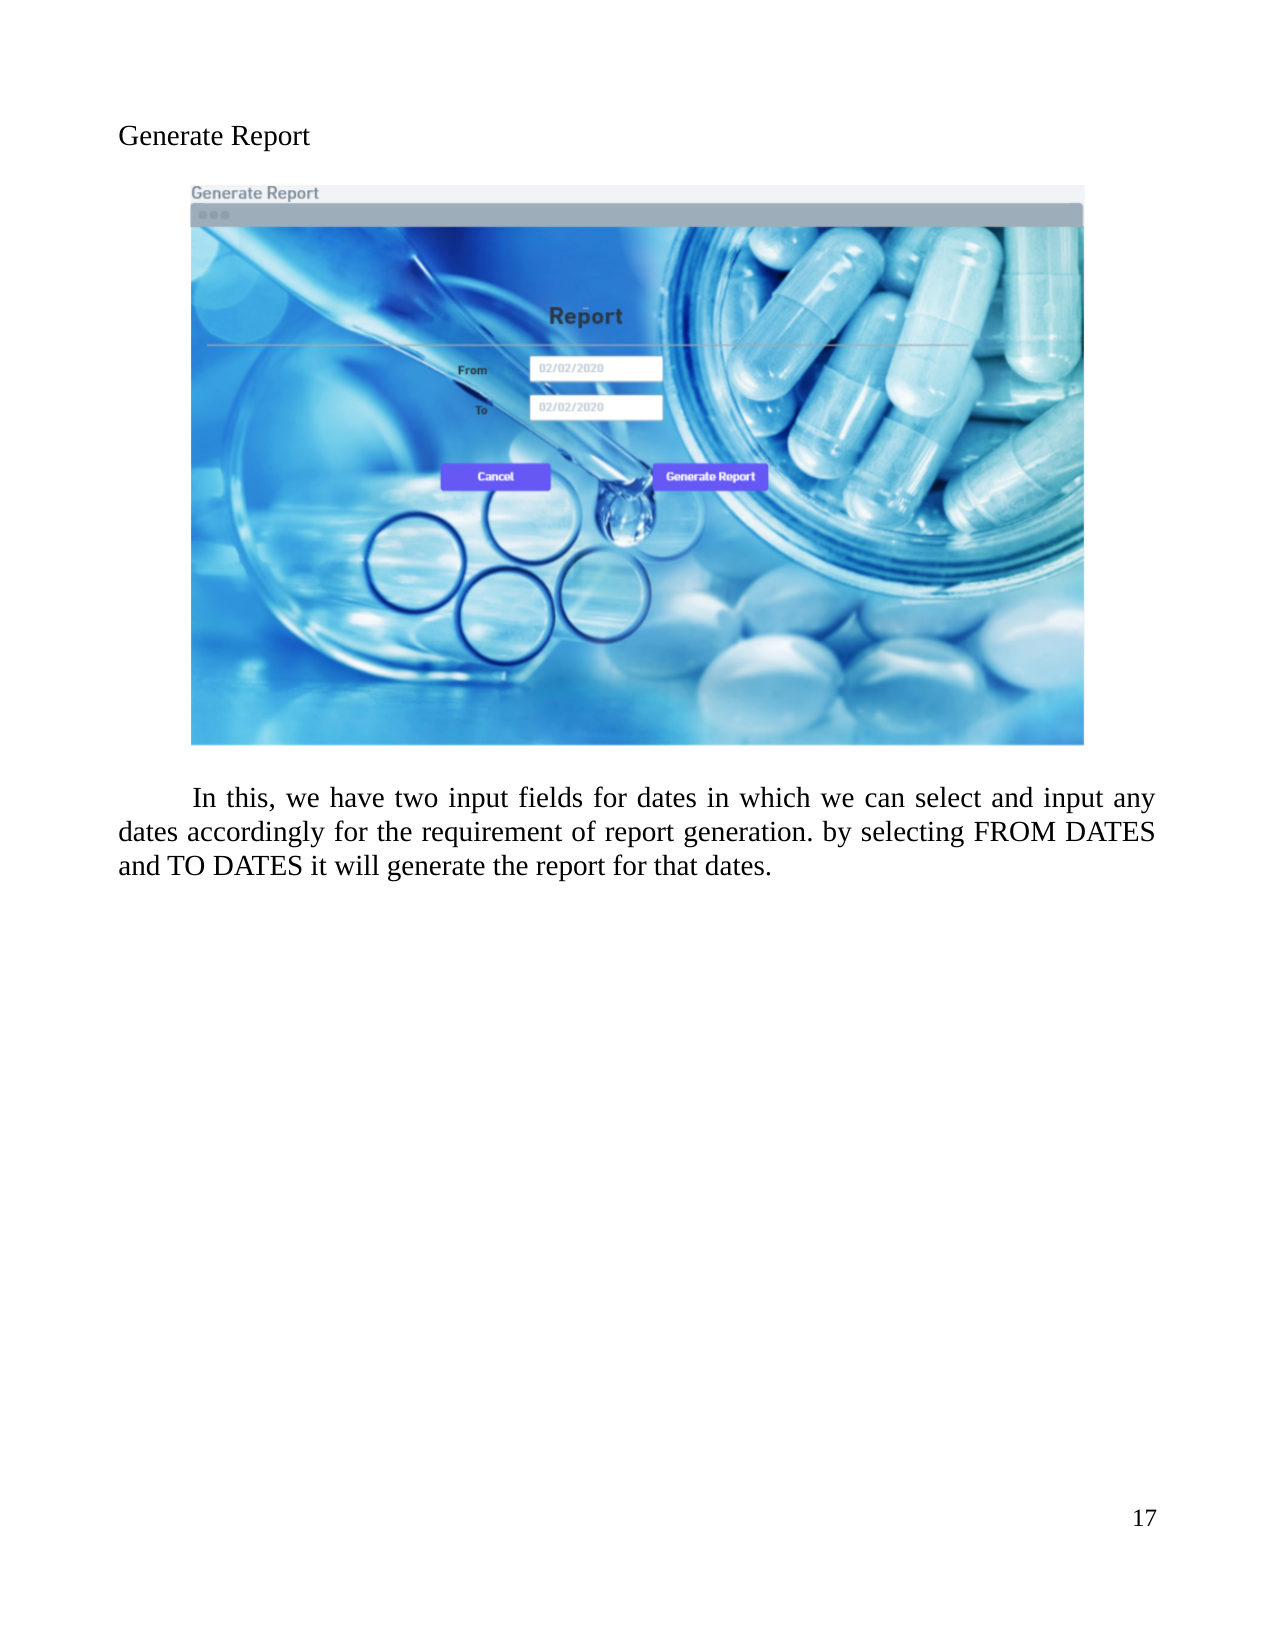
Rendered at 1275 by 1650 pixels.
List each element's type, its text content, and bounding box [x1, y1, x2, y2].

text Generate Report [118, 118, 1157, 152]
picture [190, 185, 1085, 747]
text In this, we have two input fields for dates in which we can select and input any dates accordingly for the requirement of report generation. by selecting FROM DATES and TO DATES it will generate the report for that dates. [118, 781, 1157, 881]
